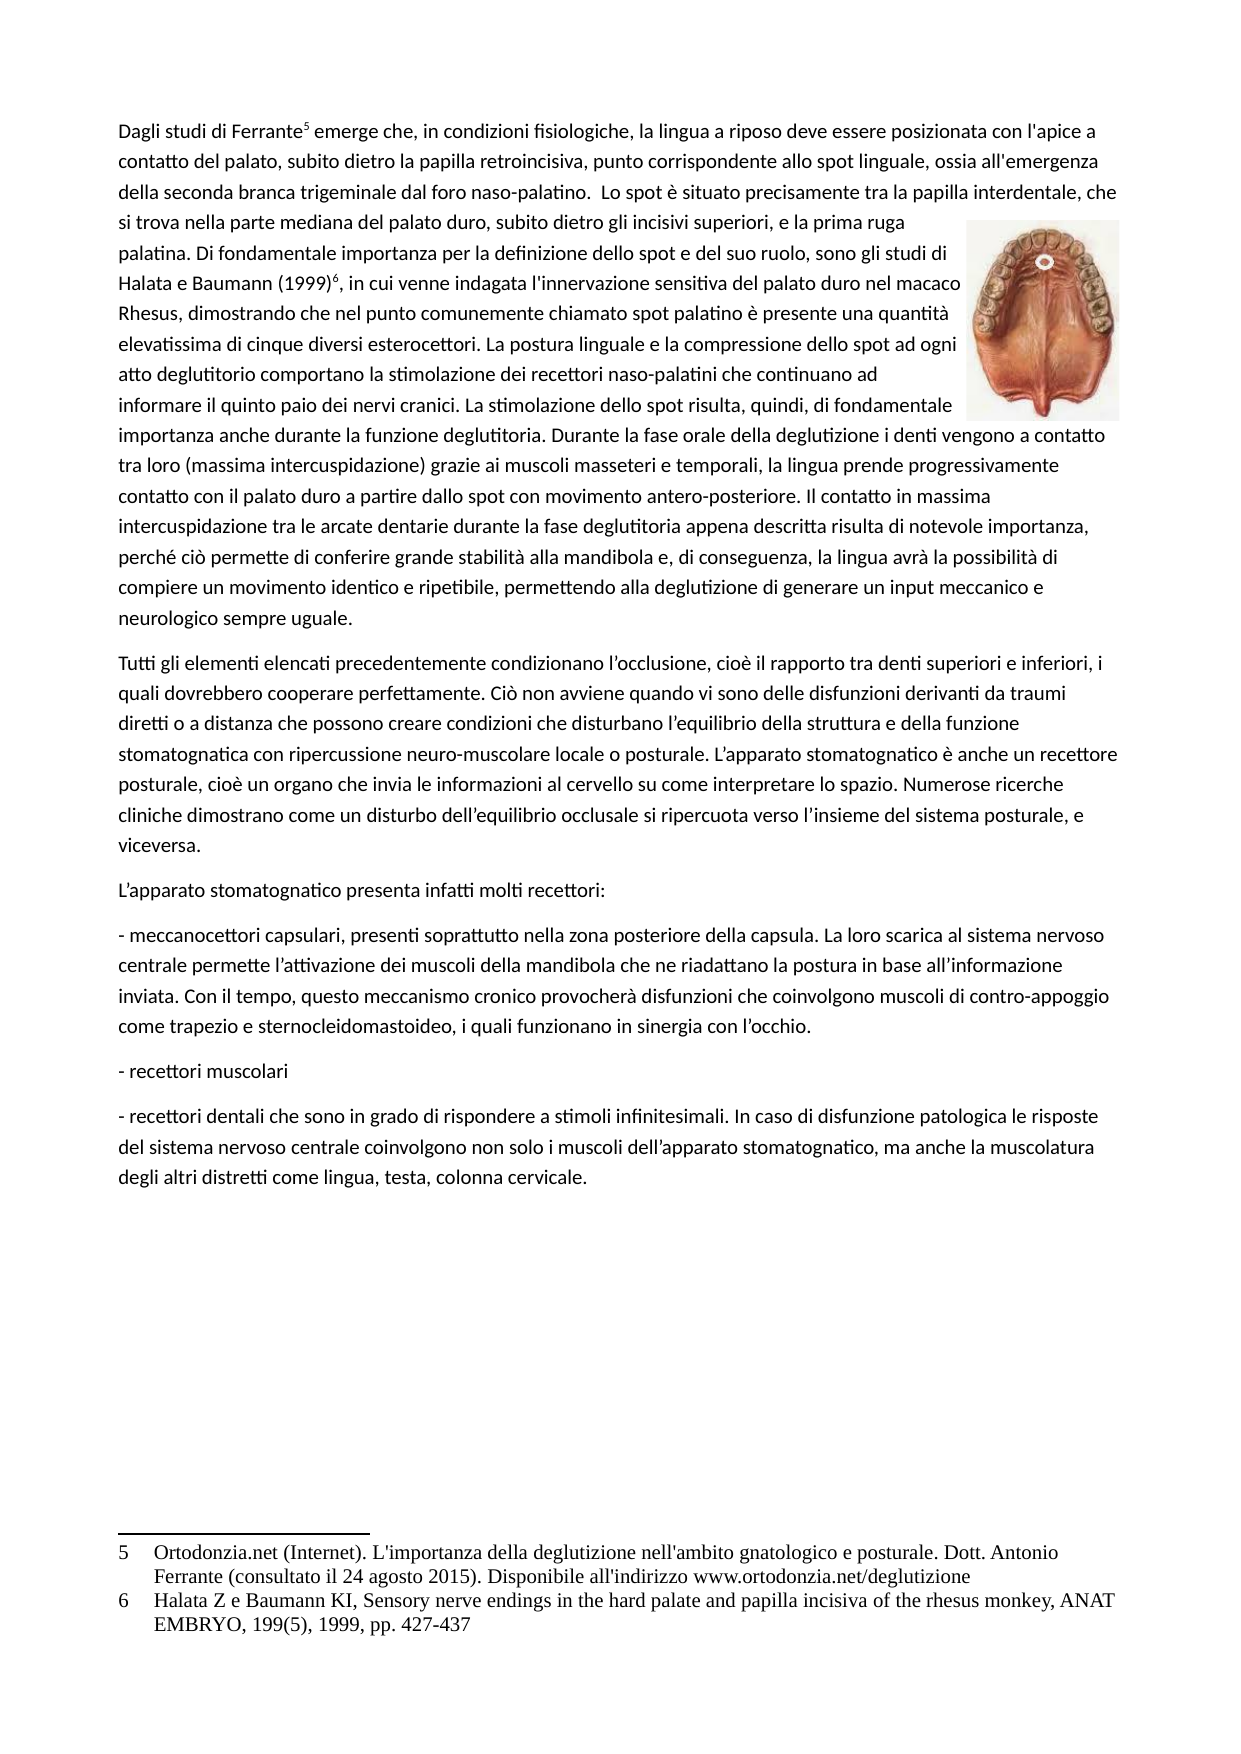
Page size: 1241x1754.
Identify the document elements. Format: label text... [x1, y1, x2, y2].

picture [966, 220, 1120, 421]
text Tutti gli elementi elencati precedentemente condizionano l’occlusione, cioè il rapporto tra denti superiori e inferiori, i quali dovrebbero cooperare perfettamente. Ciò non avviene quando vi sono delle disfunzioni derivanti da traumi diretti o a distanza che possono creare condizioni che disturbano l’equilibrio della struttura e della funzione stomatognatica con ripercussione neuro-muscolare locale o posturale. L’apparato stomatognatico è anche un recettore posturale, cioè un organo che invia le informazioni al cervello su come interpretare lo spazio. Numerose ricerche cliniche dimostrano come un disturbo dell’equilibrio occlusale si ripercuota verso l’insieme del sistema posturale, e viceversa. [118, 650, 1122, 858]
text Halata Z e Baumann KI, Sensory nerve endings in the hard palate and papilla incisiva of the rhesus monkey, ANAT EMBRYO, 199(5), 1999, pp. 427-437 [118, 1588, 1122, 1636]
text L’apparato stomatognatico presenta infatti molti recettori: [118, 877, 1122, 903]
text - meccanocettori capsulari, presenti soprattutto nella zona posteriore della capsula. La loro scarica al sistema nervoso centrale permette l’attivazione dei muscoli della mandibola che ne riadattano la postura in base all’informazione inviata. Con il tempo, questo meccanismo cronico provocherà disfunzioni che coinvolgono muscoli di contro-appoggio come trapezio e sternocleidomastoideo, i quali funzionano in sinergia con l’occhio. [118, 922, 1122, 1039]
text Dagli studi di Ferrante emerge che, in condizioni fisiologiche, la lingua a riposo deve essere posizionata con l'apice a contatto del palato, subito dietro la papilla retroincisiva, punto corrispondente allo spot linguale, ossia all'emergenza della seconda branca trigeminale dal foro naso-palatino. Lo spot è situato precisamente tra la papilla interdentale, che si trova nella parte mediana del palato duro, subito dietro gli incisivi superiori, e la prima ruga palatina. Di fondamentale importanza per la definizione dello spot e del suo ruolo, sono gli studi di Halata e Baumann (1999), in cui venne indagata l'innervazione sensitiva del palato duro nel macaco Rhesus, dimostrando che nel punto comunemente chiamato spot palatino è presente una quantità elevatissima di cinque diversi esterocettori. La postura linguale e la compressione dello spot ad ogni atto deglutitorio comportano la stimolazione dei recettori naso-palatini che continuano ad informare il quinto paio dei nervi cranici. La stimolazione dello spot risulta, quindi, di fondamentale importanza anche durante la funzione deglutitoria. Durante la fase orale della deglutizione i denti vengono a contatto tra loro (massima intercuspidazione) grazie ai muscoli masseteri e temporali, la lingua prende progressivamente contatto con il palato duro a partire dallo spot con movimento antero-posteriore. Il contatto in massima intercuspidazione tra le arcate dentarie durante la fase deglutitoria appena descritta risulta di notevole importanza, perché ciò permette di conferire grande stabilità alla mandibola e, di conseguenza, la lingua avrà la possibilità di compiere un movimento identico e ripetibile, permettendo alla deglutizione di generare un input meccanico e neurologico sempre uguale. [118, 118, 1122, 630]
text - recettori dentali che sono in grado di rispondere a stimoli infinitesimali. In caso di disfunzione patologica le risposte del sistema nervoso centrale coinvolgono non solo i muscoli dell’apparato stomatognatico, ma anche la muscolatura degli altri distretti come lingua, testa, colonna cervicale. [118, 1103, 1122, 1190]
text Ortodonzia.net (Internet). L'importanza della deglutizione nell'ambito gnatologico e posturale. Dott. Antonio Ferrante (consultato il 24 agosto 2015). Disponibile all'indirizzo www.ortodonzia.net/deglutizione [118, 1539, 1122, 1588]
text - recettori muscolari [118, 1058, 1122, 1084]
